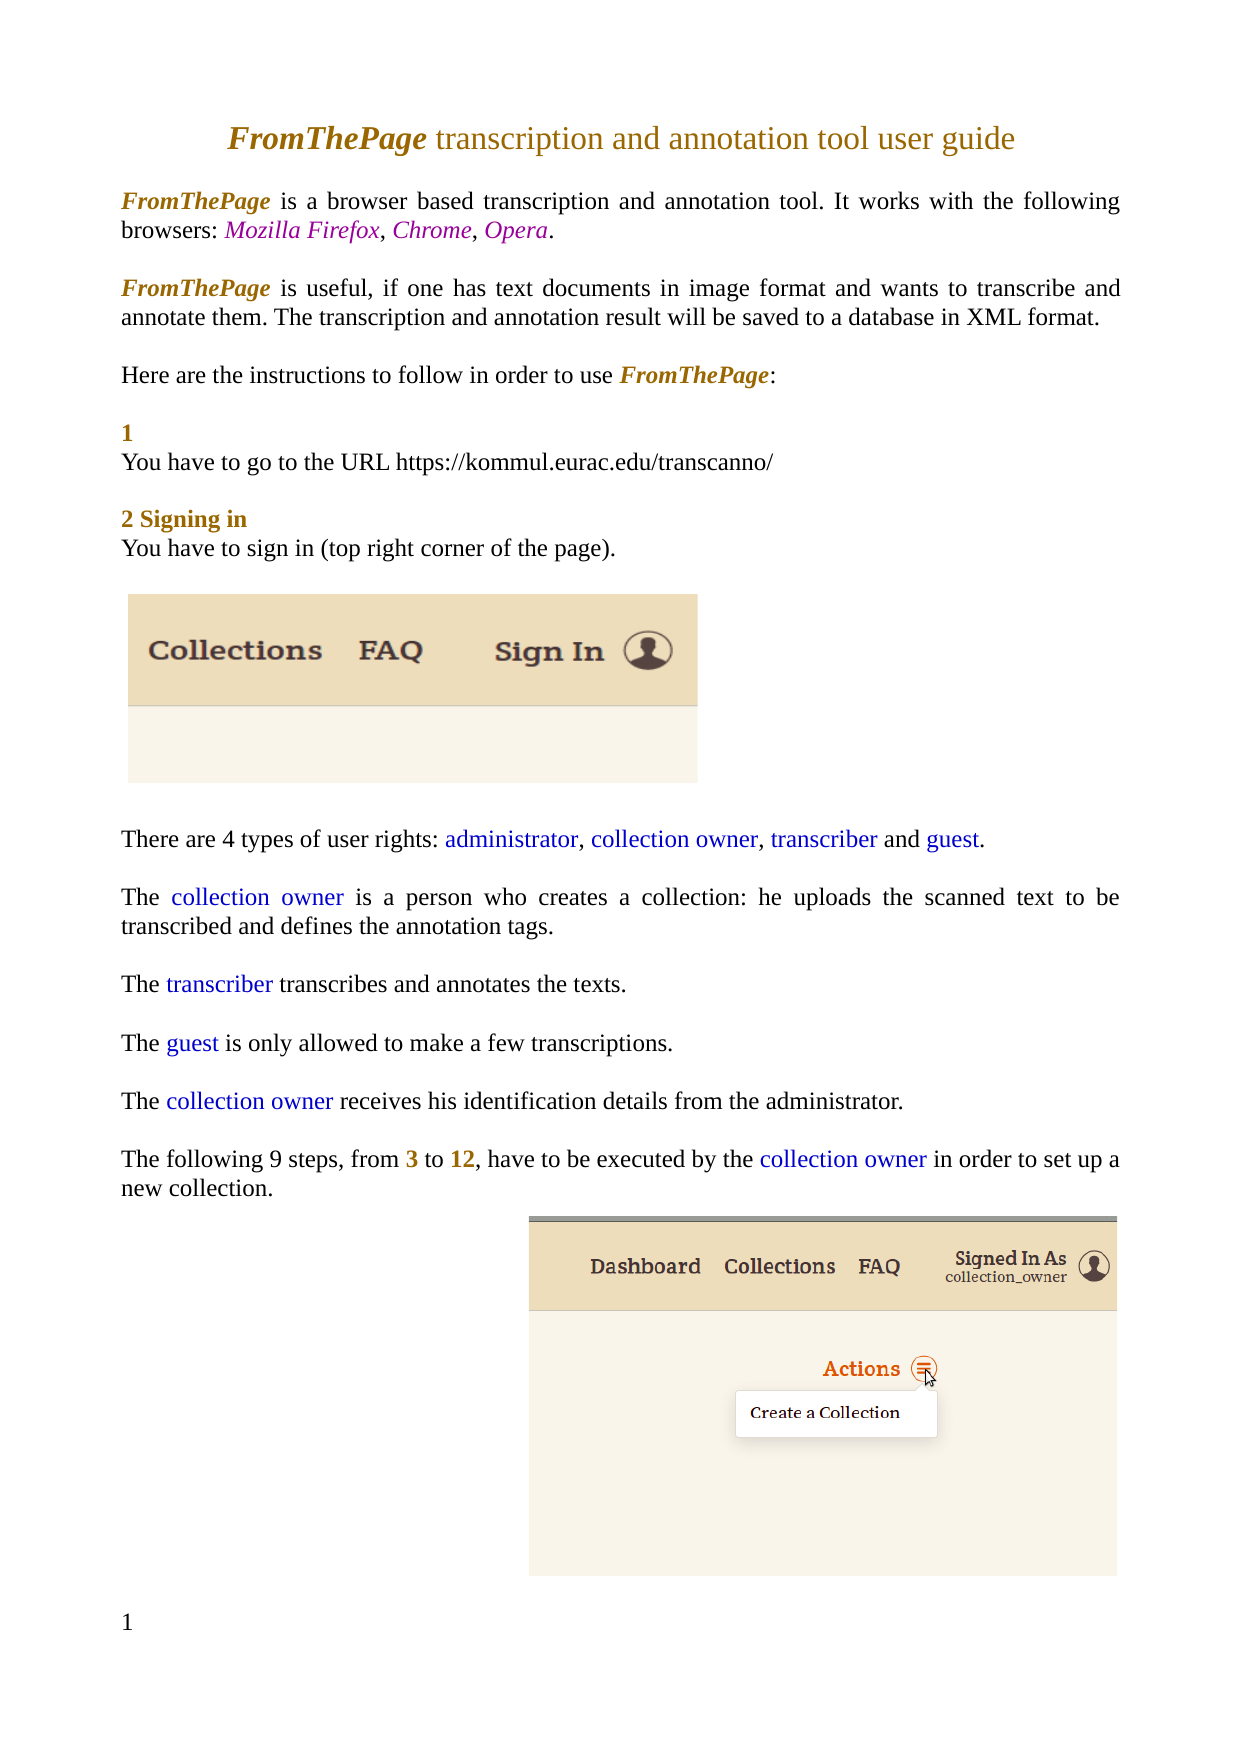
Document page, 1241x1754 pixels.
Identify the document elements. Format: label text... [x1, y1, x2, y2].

text The transcriber transcribes and annotates the texts. [121, 969, 1122, 998]
text FromThePage transcription and annotation tool user guide [121, 118, 1122, 156]
text FromThePage is useful, if one has text documents in image format and wants to transcribe and annotate them. The transcription and annotation result will be saved to a database in XML format. [121, 273, 1122, 330]
text There are 4 types of user rights: administrator, collection owner, transcriber and guest. [121, 824, 1122, 853]
text Here are the instructions to follow in order to use FromThePage: [121, 360, 1122, 389]
text FromThePage is a browser based transcription and annotation tool. It works with the following browsers: Mozilla Firefox, Chrome, Opera. [121, 186, 1122, 243]
text The collection owner is a person who creates a collection: he uploads the scanned text to be transcribed and defines the annotation tags. [121, 882, 1122, 940]
picture [694, 594, 698, 654]
text The guest is only allowed to make a few transcriptions. [121, 1028, 1122, 1056]
text The following 9 steps, from 3 to 12, have to be executed by the collection owner in order to set up a new collection. [121, 1144, 1122, 1230]
text 1 You have to go to the URL https://kommul.eurac.edu/transcanno/ 2 Signing in You have to sign in (top right corner of the page). [121, 418, 1122, 562]
picture [1111, 1216, 1118, 1457]
text The collection owner receives his identification details from the administrator. [121, 1086, 1122, 1115]
